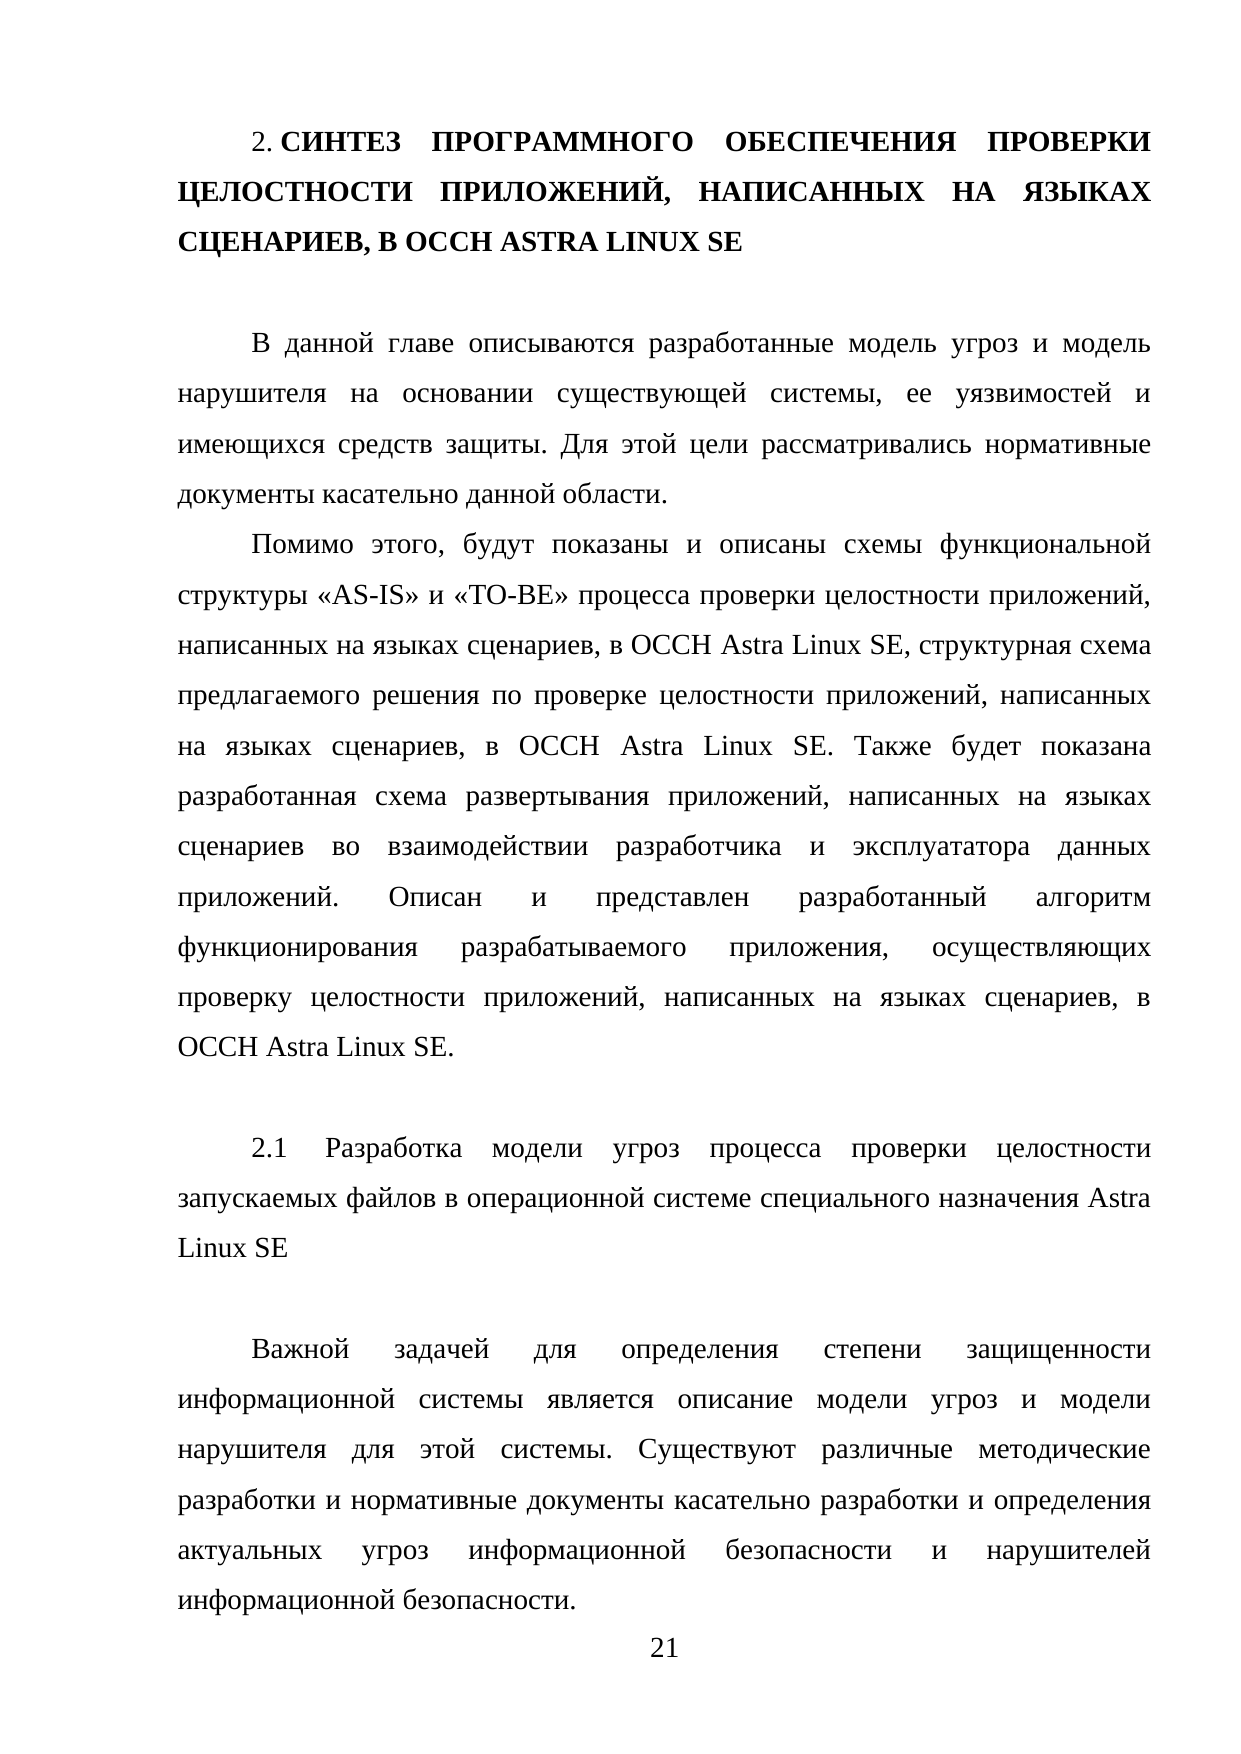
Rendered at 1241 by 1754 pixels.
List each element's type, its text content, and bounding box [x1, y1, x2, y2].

text Помимо этого, будут показаны и описаны схемы функциональной структуры «AS-IS» и «TO-BE» процесса проверки целостности приложений, написанных на языках сценариев, в ОССН Astra Linux SE, структурная схема предлагаемого решения по проверке целостности приложений, написанных на языках сценариев, в ОССН Astra Linux SE. Также будет показана разработанная схема развертывания приложений, написанных на языках сценариев во взаимодействии разработчика и эксплуататора данных приложений. Описан и представлен разработанный алгоритм функционирования разрабатываемого приложения, осуществляющих проверку целостности приложений, написанных на языках сценариев, в ОССН Astra Linux SE. [177, 526, 1152, 1063]
text В данной главе описываются разработанные модель угроз и модель нарушителя на основании существующей системы, ее уязвимостей и имеющихся средств защиты. Для этой цели рассматривались нормативные документы касательно данной области. [177, 325, 1152, 510]
subtitle Разработка модели угроз процесса проверки целостности запускаемых файлов в операционной системе специального назначения Astra Linux SЕ [177, 1130, 1152, 1264]
text Важной задачей для определения степени защищенности информационной системы является описание модели угроз и модели нарушителя для этой системы. Существуют различные методические разработки и нормативные документы касательно разработки и определения актуальных угроз информационной безопасности и нарушителей информационной безопасности. [177, 1331, 1152, 1616]
subtitle СИНТЕЗ ПРОГРАММНОГО ОБЕСПЕЧЕНИЯ ПРОВЕРКИ ЦЕЛОСТНОСТИ ПРИЛОЖЕНИЙ, НАПИСАННЫХ НА ЯЗЫКАХ СЦЕНАРИЕВ, В ОССН ASTRA LINUX SE [177, 124, 1152, 258]
